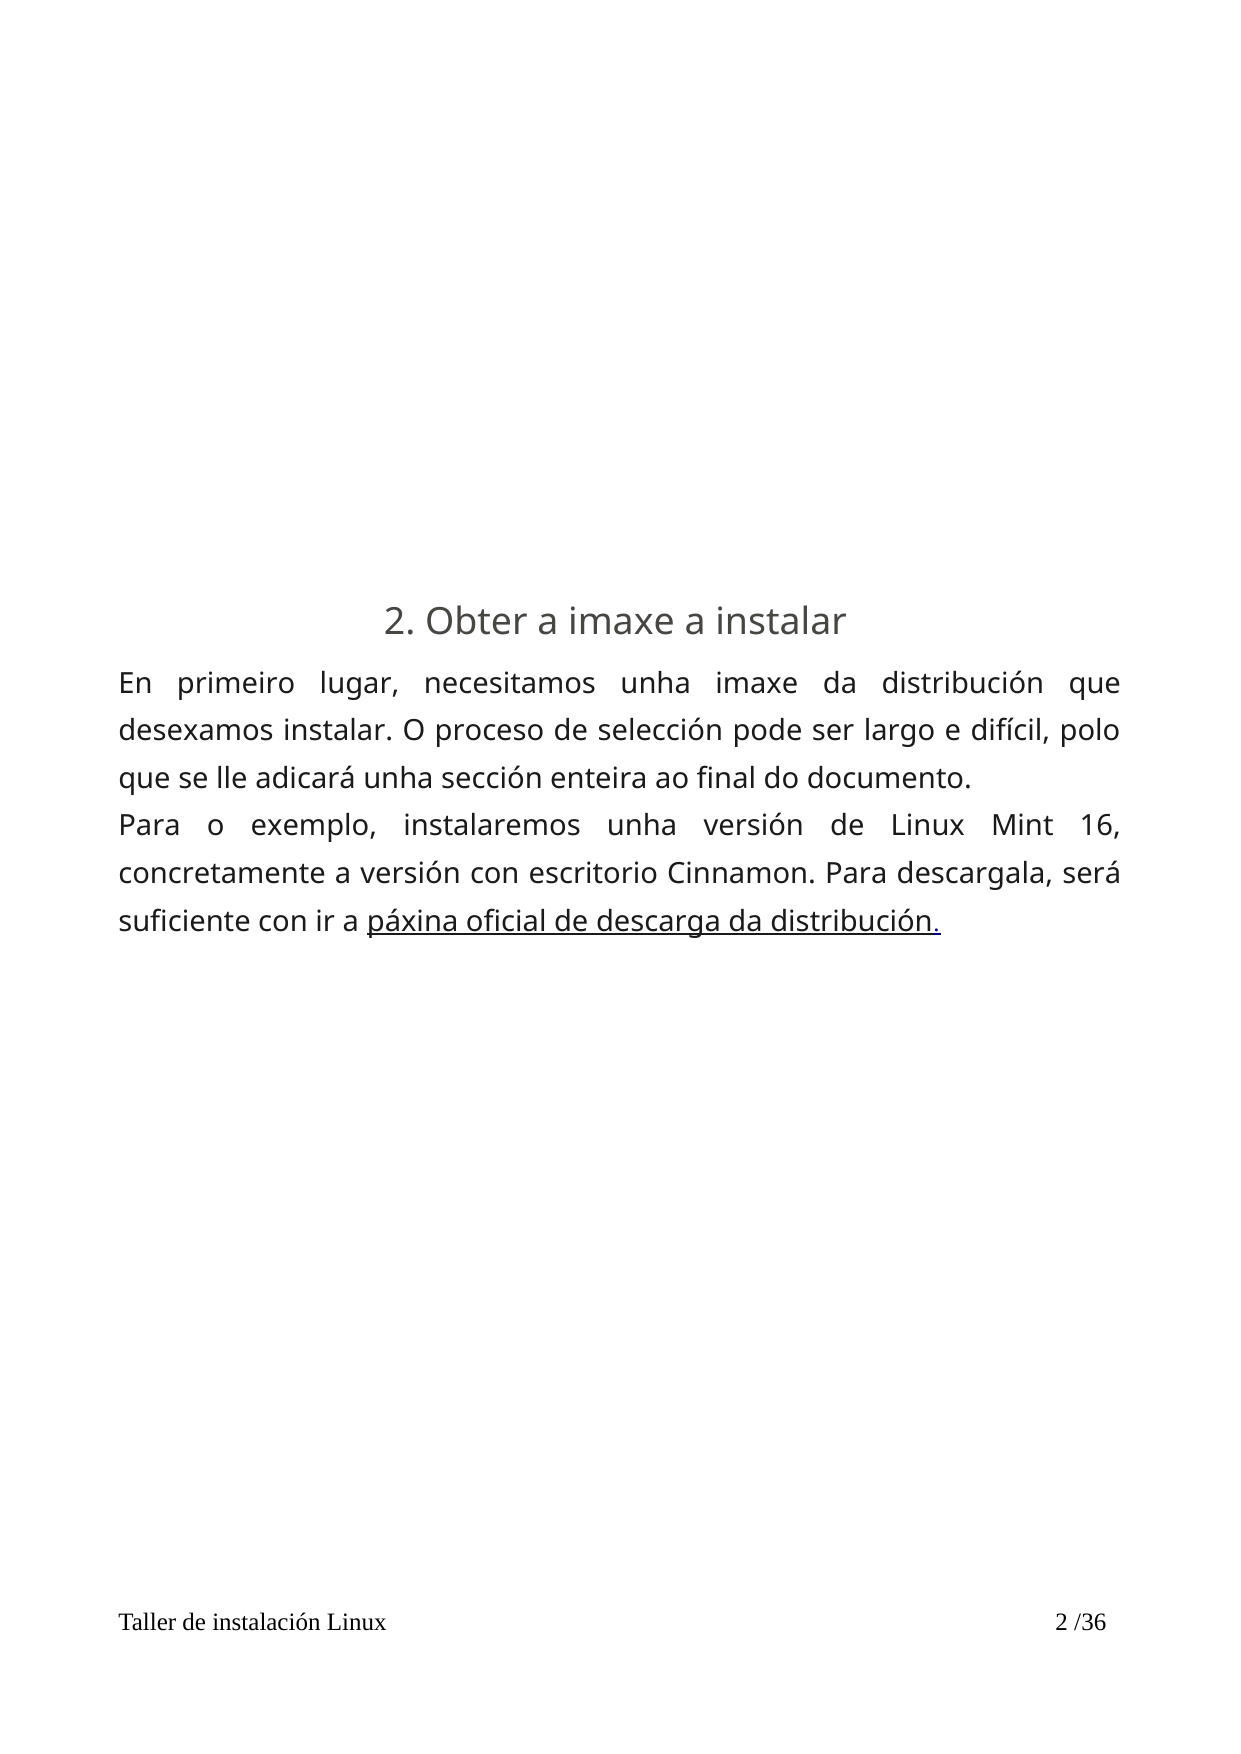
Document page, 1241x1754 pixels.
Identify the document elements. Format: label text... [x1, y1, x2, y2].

text 2. Obter a imaxe a instalar [118, 594, 1122, 645]
text En primeiro lugar, necesitamos unha imaxe da distribución que desexamos instalar. O proceso de selección pode ser largo e difícil, polo que se lle adicará unha sección enteira ao final do documento. [118, 662, 1122, 797]
text Para o exemplo, instalaremos unha versión de Linux Mint 16, concretamente a versión con escritorio Cinnamon. Para descargala, será suficiente con ir a páxina oficial de descarga da distribución. [118, 805, 1122, 939]
